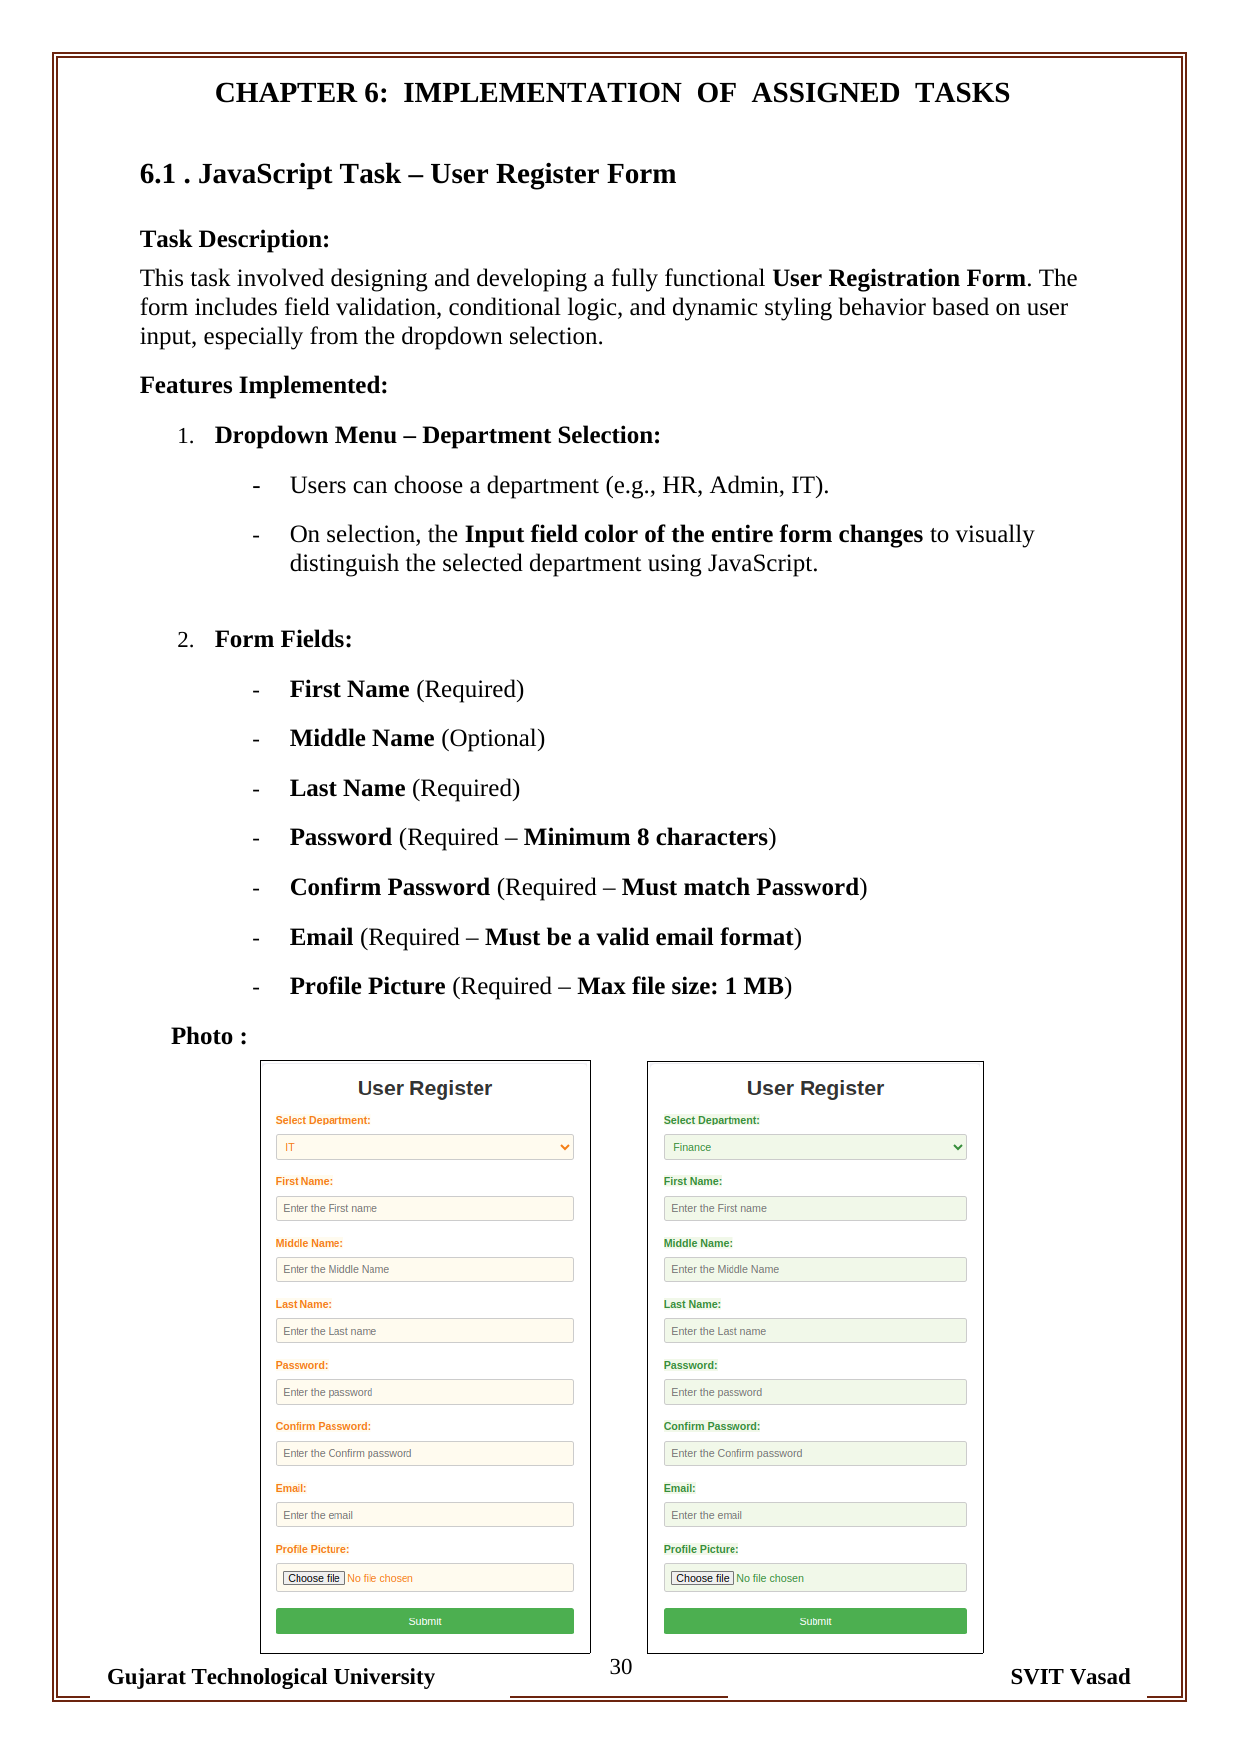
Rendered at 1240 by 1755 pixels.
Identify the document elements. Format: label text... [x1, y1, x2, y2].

list First Name (Required) [252, 674, 1102, 702]
list Users can choose a department (e.g., HR, Admin, IT). [252, 470, 1102, 498]
list Profile Picture (Required – Max file size: 1 MB) [252, 971, 1102, 1000]
list Dropdown Menu – Department Selection: [177, 420, 1102, 449]
list Email (Required – Must be a valid email format) [252, 922, 1102, 950]
text This task involved designing and developing a fully functional User Registration Form. The form includes field validation, conditional logic, and dynamic styling behavior based on user input, especially from the dropdown selection. [139, 263, 1102, 350]
picture [262, 1063, 587, 1634]
list Confirm Password (Required – Must match Password) [252, 872, 1102, 901]
text Photo : [139, 1021, 1102, 1049]
list Middle Name (Optional) [252, 723, 1102, 752]
subtitle 6.1 . JavaScript Task – User Register Form Task Description: [139, 156, 1102, 253]
text Features Implemented: [139, 371, 1102, 399]
list On selection, the Input field color of the entire form changes to visually distinguish the selected department using JavaScript. [252, 519, 1102, 603]
picture [650, 1063, 980, 1634]
list Form Fields: [177, 624, 1102, 653]
text CHAPTER 6: IMPLEMENTATION OF ASSIGNED TASKS [139, 75, 1102, 108]
list Last Name (Required) [252, 773, 1102, 802]
list Password (Required – Minimum 8 characters) [252, 822, 1102, 851]
